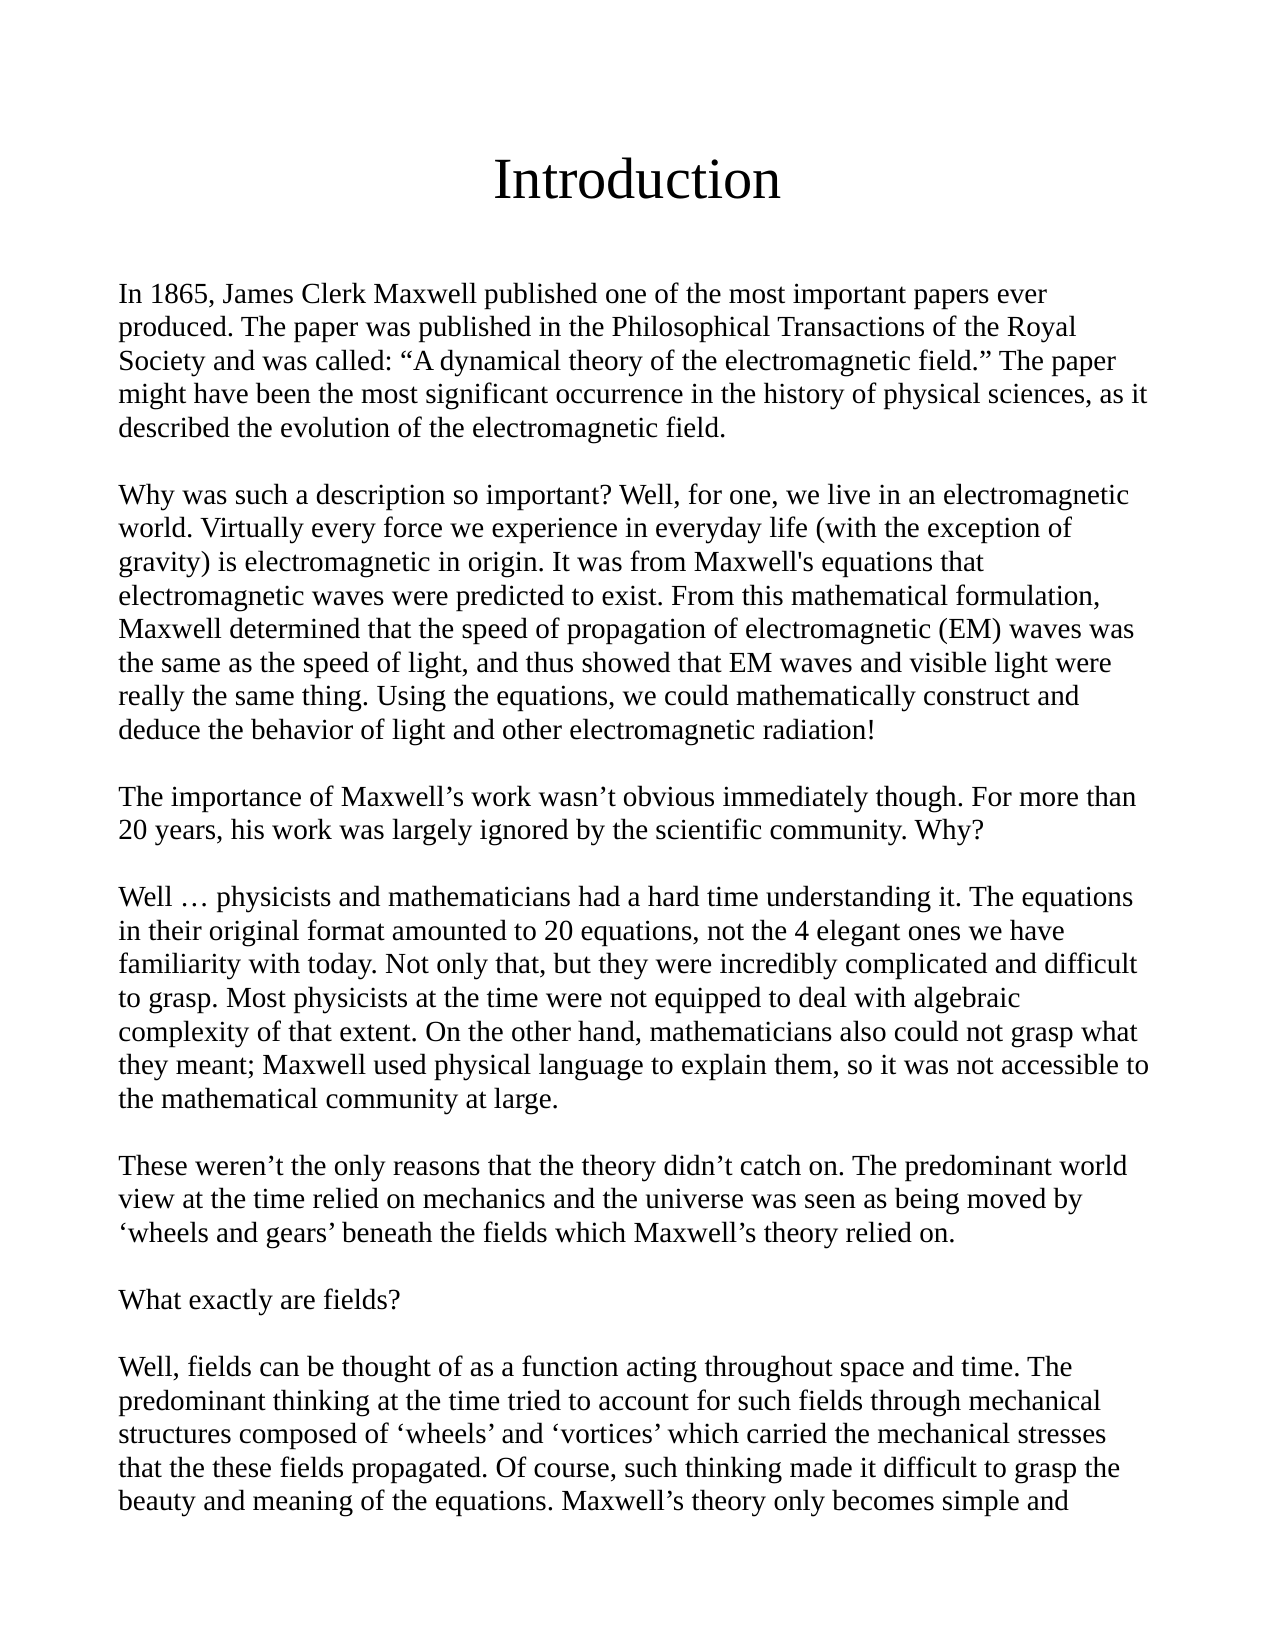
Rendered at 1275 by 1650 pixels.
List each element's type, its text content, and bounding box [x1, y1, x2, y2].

text In 1865, James Clerk Maxwell published one of the most important papers ever produced. The paper was published in the Philosophical Transactions of the Royal Society and was called: “A dynamical theory of the electromagnetic field.” The paper might have been the most significant occurrence in the history of physical sciences, as it described the evolution of the electromagnetic field. [118, 276, 1157, 443]
text Why was such a description so important? Well, for one, we live in an electromagnetic world. Virtually every force we experience in everyday life (with the exception of gravity) is electromagnetic in origin. It was from Maxwell's equations that electromagnetic waves were predicted to exist. From this mathematical formulation, Maxwell determined that the speed of propagation of electromagnetic (EM) waves was the same as the speed of light, and thus showed that EM waves and visible light were really the same thing. Using the equations, we could mathematically construct and deduce the behavior of light and other electromagnetic radiation! [118, 477, 1157, 745]
text The importance of Maxwell’s work wasn’t obvious immediately though. For more than 20 years, his work was largely ignored by the scientific community. Why? [118, 779, 1157, 846]
subtitle Introduction [136, 144, 1139, 211]
text These weren’t the only reasons that the theory didn’t catch on. The predominant world view at the time relied on mechanics and the universe was seen as being moved by ‘wheels and gears’ beneath the fields which Maxwell’s theory relied on. [118, 1148, 1157, 1248]
text What exactly are fields? [118, 1282, 1157, 1316]
text Well, fields can be thought of as a function acting throughout space and time. The predominant thinking at the time tried to account for such fields through mechanical structures composed of ‘wheels’ and ‘vortices’ which carried the mechanical stresses that the these fields propagated. Of course, such thinking made it difficult to grasp the beauty and meaning of the equations. Maxwell’s theory only becomes simple and [118, 1349, 1157, 1517]
text Well … physicists and mathematicians had a hard time understanding it. The equations in their original format amounted to 20 equations, not the 4 elegant ones we have familiarity with today. Not only that, but they were incredibly complicated and difficult to grasp. Most physicists at the time were not equipped to deal with algebraic complexity of that extent. On the other hand, mathematicians also could not grasp what they meant; Maxwell used physical language to explain them, so it was not accessible to the mathematical community at large. [118, 879, 1157, 1114]
